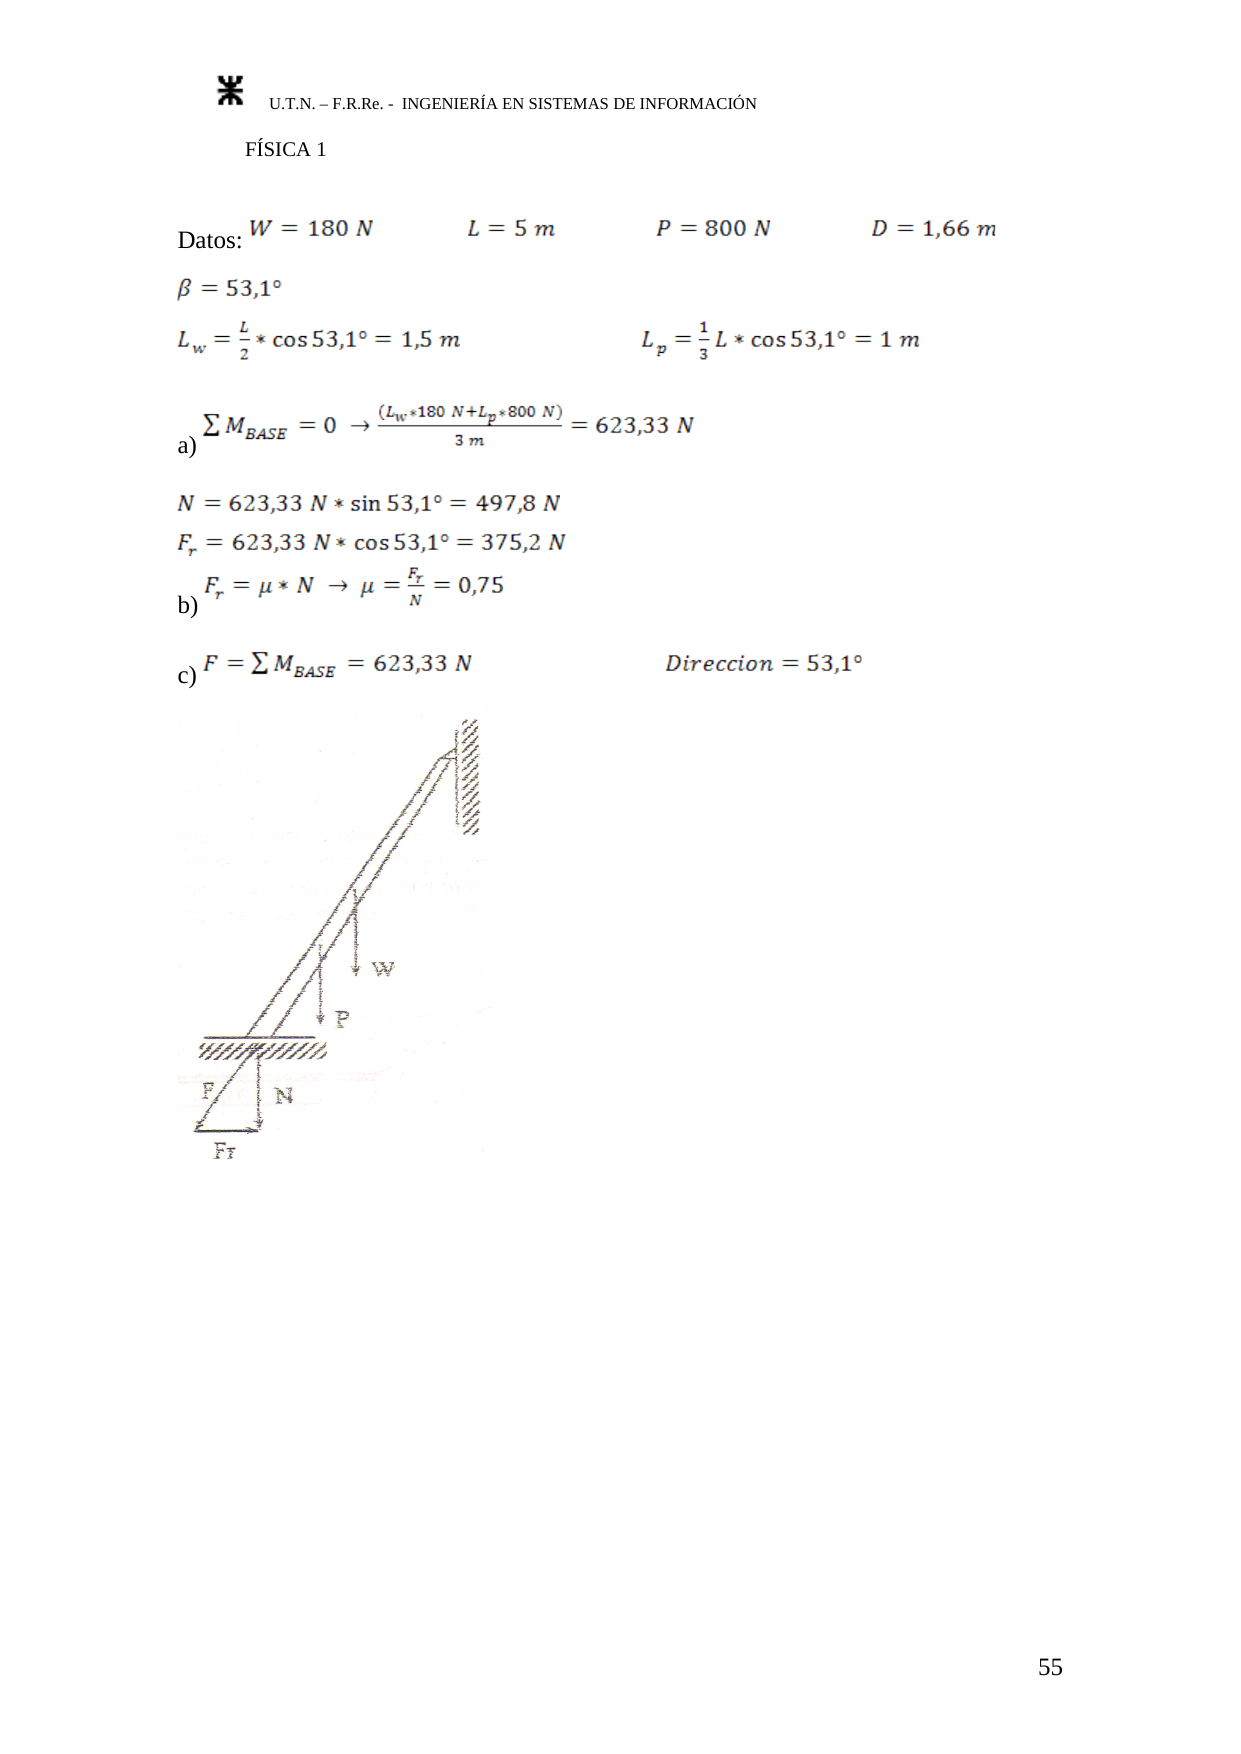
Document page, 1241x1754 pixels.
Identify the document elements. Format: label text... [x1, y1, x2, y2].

picture [203, 403, 700, 454]
picture [177, 710, 494, 1169]
picture [656, 214, 771, 249]
picture [249, 214, 373, 249]
picture [177, 320, 460, 368]
text Datos: [177, 214, 1063, 316]
picture [177, 274, 282, 309]
text c) [177, 649, 1063, 703]
picture [204, 566, 505, 614]
picture [203, 649, 472, 684]
picture [467, 214, 555, 249]
picture [177, 528, 567, 563]
text b) [177, 567, 1063, 642]
text a) [177, 403, 1063, 482]
picture [641, 320, 920, 368]
picture [665, 649, 863, 684]
picture [177, 489, 560, 524]
picture [871, 214, 996, 249]
